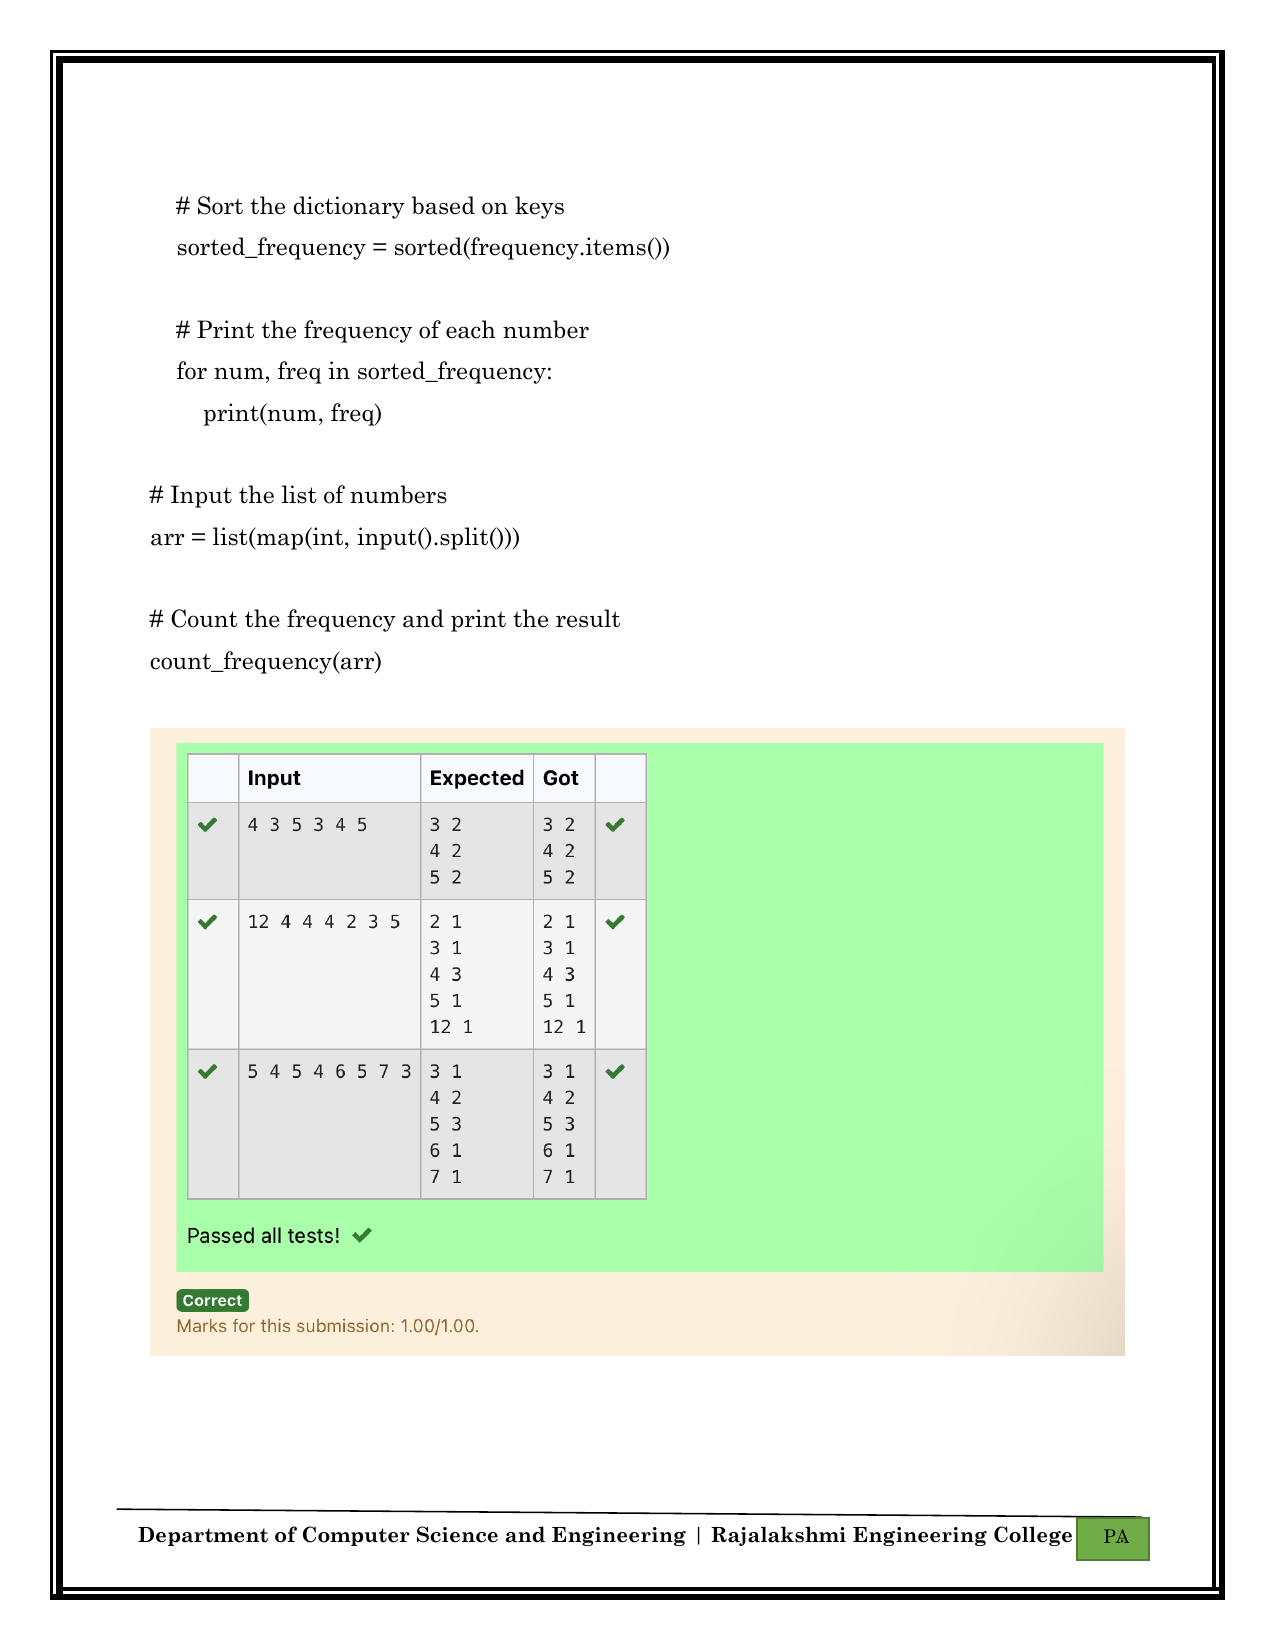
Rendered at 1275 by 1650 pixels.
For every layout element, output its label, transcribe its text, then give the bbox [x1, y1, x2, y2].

text # Input the list of numbers [150, 480, 1125, 509]
text sorted_frequency = sorted(frequency.items()) [150, 232, 1125, 261]
text count_frequency(arr) [150, 645, 1125, 674]
text # Count the frequency and print the result [150, 604, 1125, 633]
text for num, freq in sorted_frequency: [150, 356, 1125, 385]
text # Print the frequency of each number [150, 314, 1125, 343]
text # Sort the dictionary based on keys [150, 191, 1125, 219]
text print(num, freq) [150, 397, 1125, 426]
picture [150, 728, 1125, 1356]
text arr = list(map(int, input().split())) [150, 521, 1125, 550]
